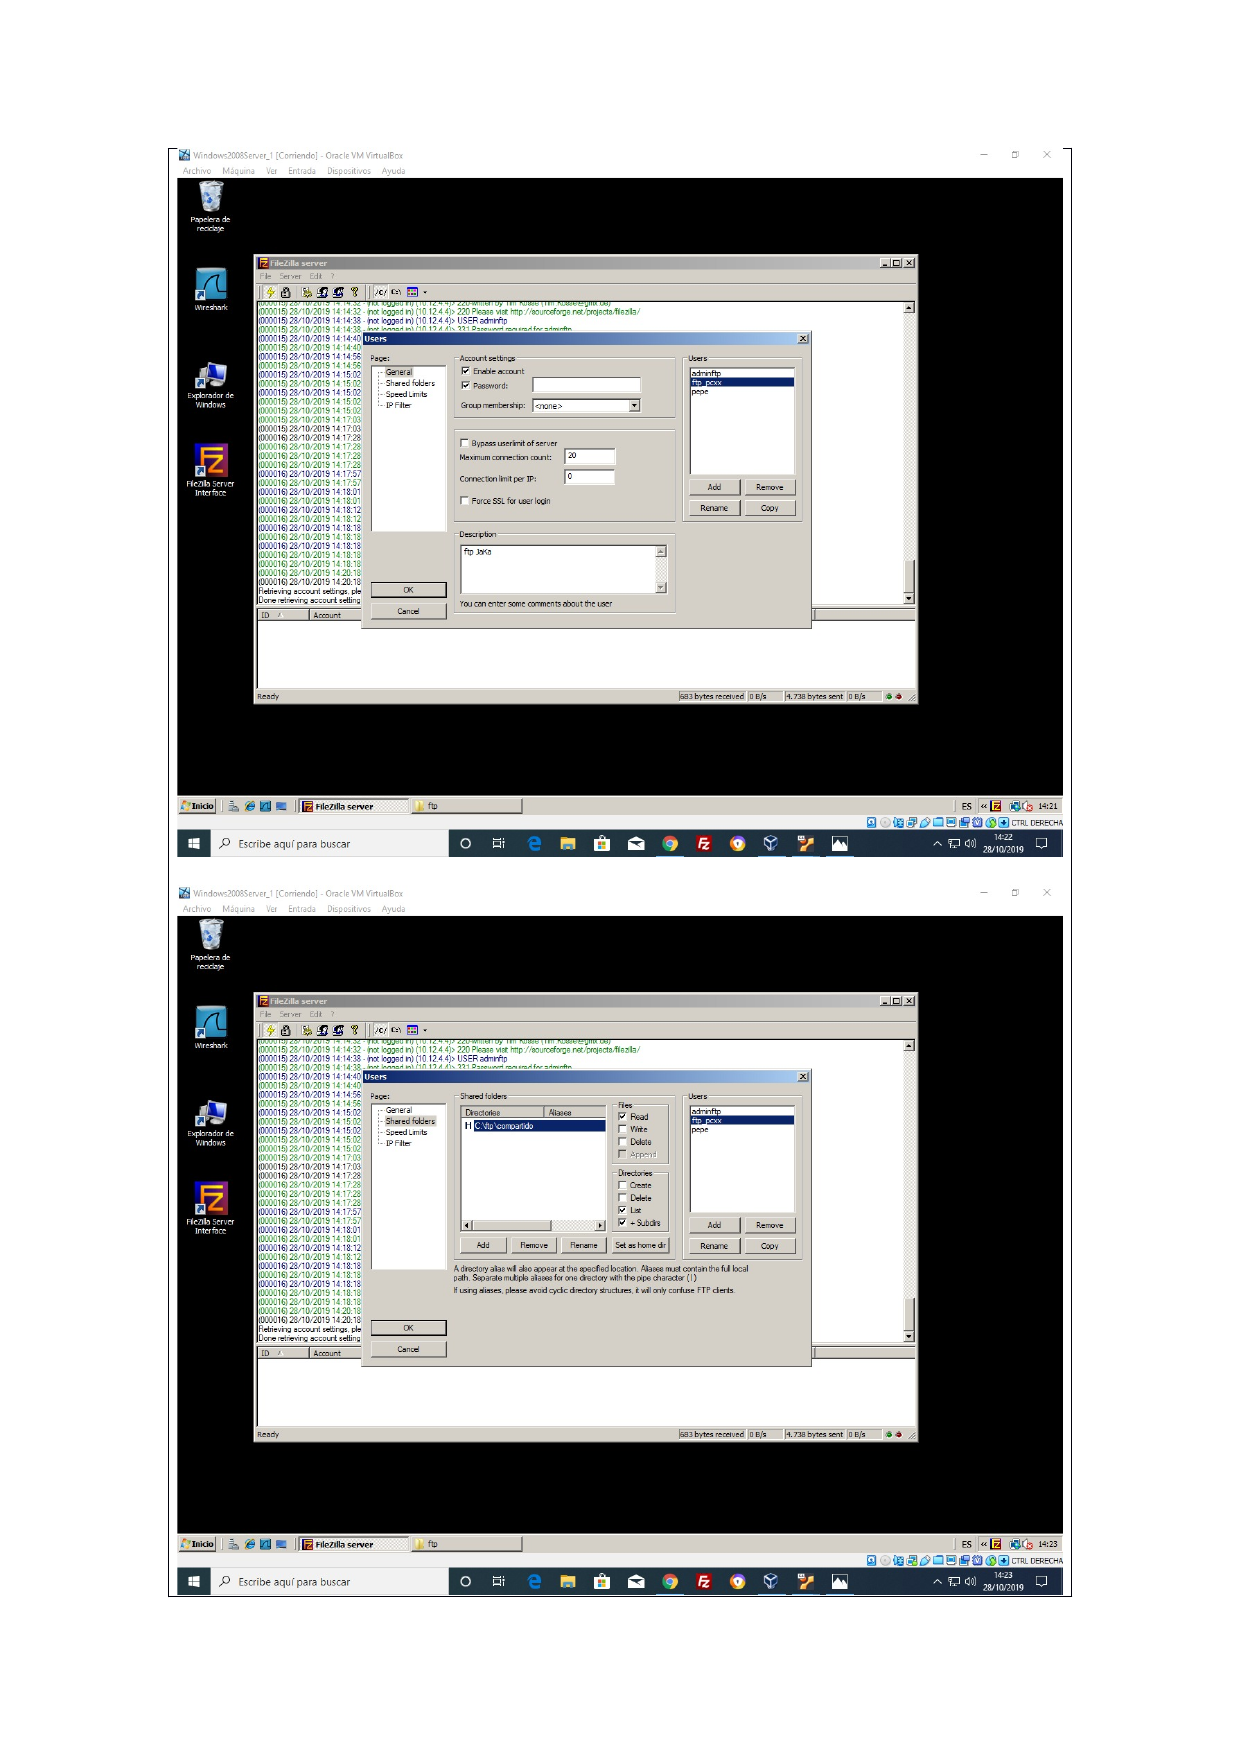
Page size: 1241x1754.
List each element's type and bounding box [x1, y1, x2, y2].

picture [177, 885, 1063, 1595]
picture [177, 147, 1063, 857]
